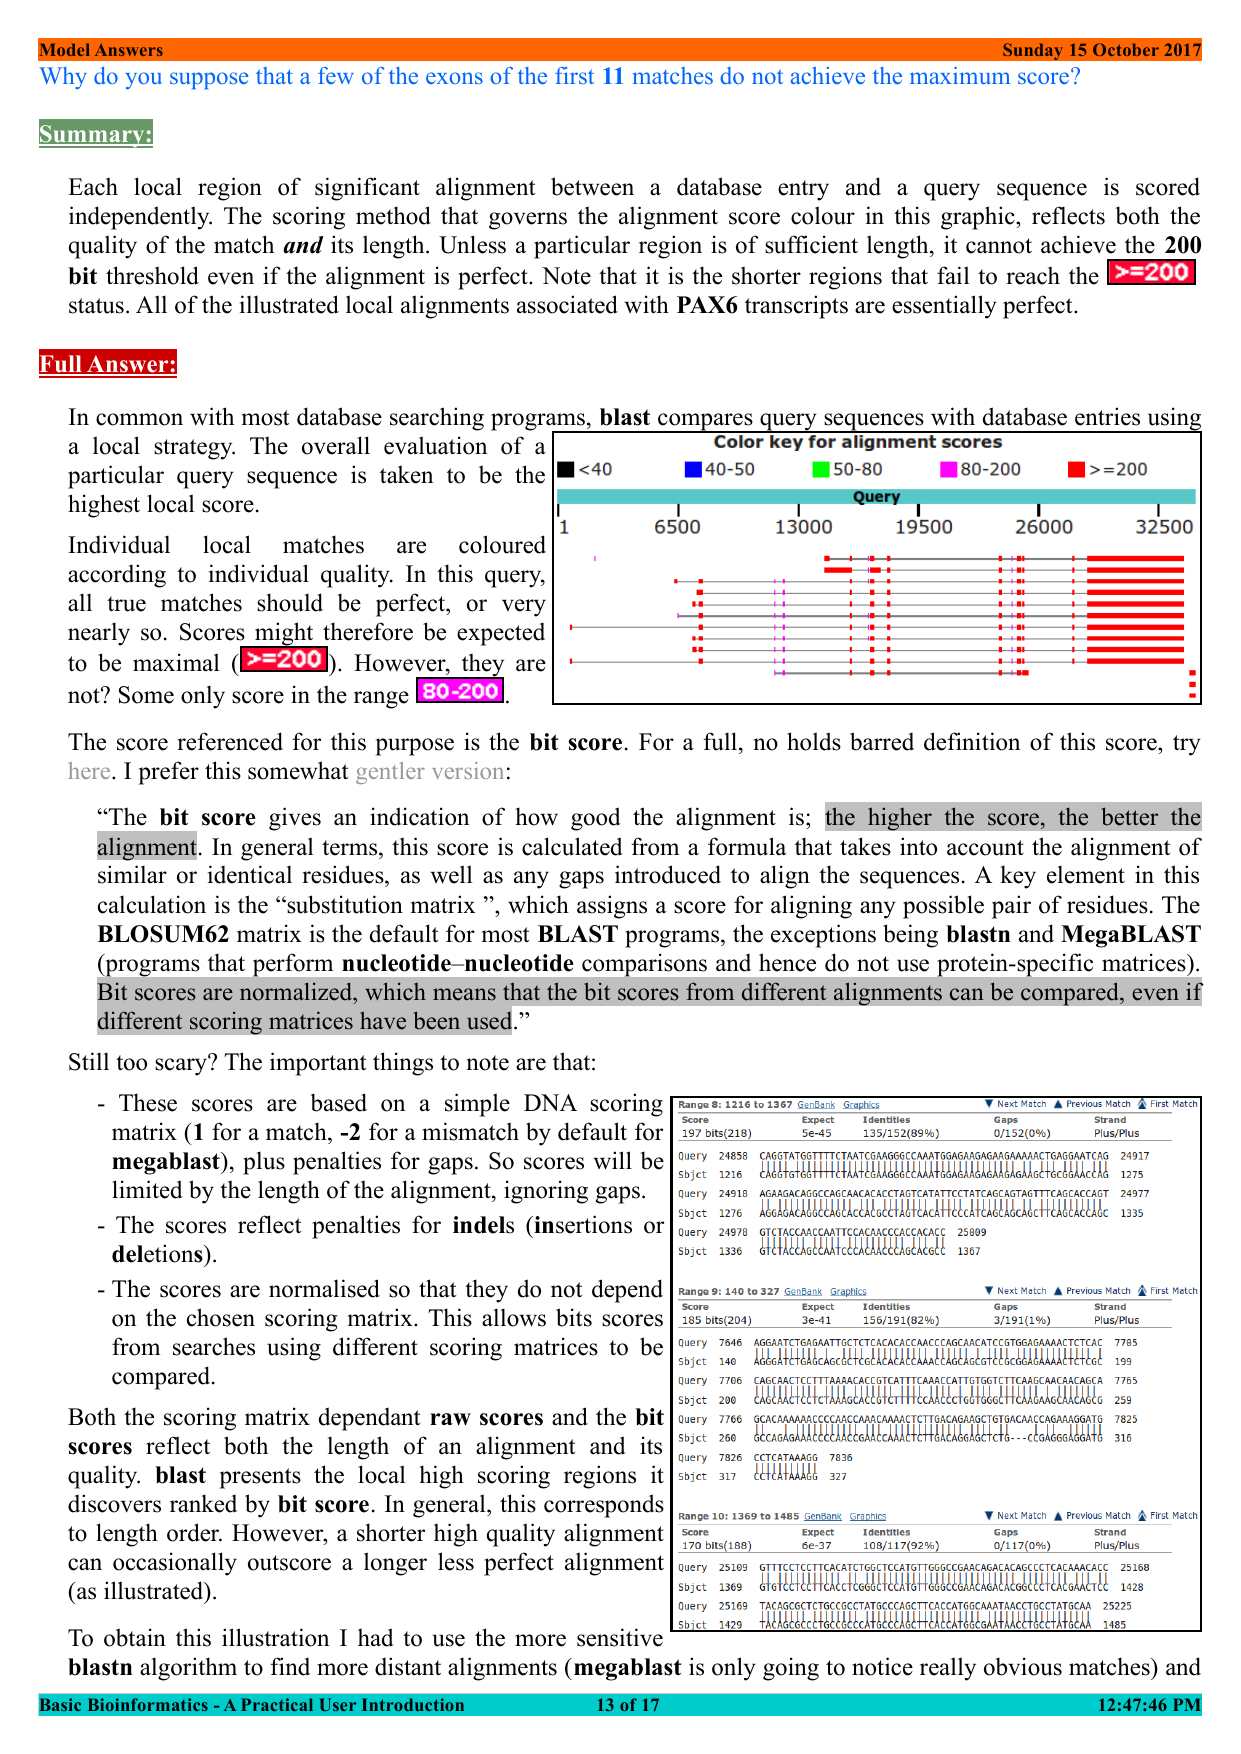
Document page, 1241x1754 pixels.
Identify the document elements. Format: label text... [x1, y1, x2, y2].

text Full Answer: [38, 349, 1202, 378]
text Both the scoring matrix dependant raw scores and the bit scores reflect both the length of an alignment and its quality. blast presents the local high scoring regions it discovers ranked by bit score. In general, this corresponds to length order. However, a shorter high quality alignment can occasionally outscore a longer less perfect alignment (as illustrated). [68, 1402, 670, 1605]
text Individual local matches are coloured according to individual quality. In this query, all true matches should be perfect, or very nearly so. Scores might therefore be expected to be maximal (). However, they are not? Some only score in the range . [68, 529, 1202, 709]
text - The scores are normalised so that they do not depend on the chosen scoring matrix. This allows bits scores from searches using different scoring matrices to be compared. [97, 1274, 670, 1390]
text - The scores reflect penalties for indels (insertions or deletions). [97, 1209, 670, 1268]
text The score referenced for this purpose is the bit score. For a full, no holds barred definition of this score, try here. I prefer this somewhat gentler version: [68, 726, 1202, 784]
text Summary: [38, 119, 1202, 148]
text - These scores are based on a simple DNA scoring matrix (1 for a match, -2 for a mismatch by default for megablast), plus penalties for gaps. So scores will be limited by the length of the alignment, ignoring gaps. [97, 1087, 1202, 1204]
text “The bit score gives an indication of how good the alignment is; the higher the score, the better the alignment. In general terms, this score is calculated from a formula that takes into account the alignment of similar or identical residues, as well as any gaps introduced to align the sequences. A key element in this calculation is the “substitution matrix ”, which assigns a score for aligning any possible pair of residues. The BLOSUM62 matrix is the default for most BLAST programs, the exceptions being blastn and MegaBLAST (programs that perform nucleotide–nucleotide comparisons and hence do not use protein-specific matrices). Bit scores are normalized, which means that the bit scores from different alignments can be compared, even if different scoring matrices have been used.” [97, 802, 1202, 1035]
text Each local region of significant alignment between a database entry and a query sequence is scored independently. The scoring method that governs the alignment score colour in this graphic, reflects both the quality of the match and its length. Unless a particular region is of sufficient length, it cannot achieve the 200 bit threshold even if the alignment is perfect. Note that it is the shorter regions that fail to reach thestatus. All of the illustrated local alignments associated with PAX6 transcripts are essentially perfect. [68, 172, 1202, 319]
picture [418, 679, 502, 701]
text To obtain this illustration I had to use the more sensitive blastn algorithm to find more distant alignments (megablast is only going to notice really obvious matches) and [68, 1623, 1202, 1681]
text Why do you suppose that a few of the exons of the first 11 matches do not achieve the maximum score? [38, 61, 1202, 89]
text Still too scary? The important things to note are that: [68, 1047, 1202, 1076]
text In common with most database searching programs, blast compares query sequences with database entries using a local strategy. The overall evaluation of a particular query sequence is taken to be the highest local score. [68, 402, 1202, 518]
picture [673, 1098, 1200, 1630]
picture [242, 648, 326, 670]
picture [1109, 261, 1194, 283]
picture [554, 433, 1200, 703]
